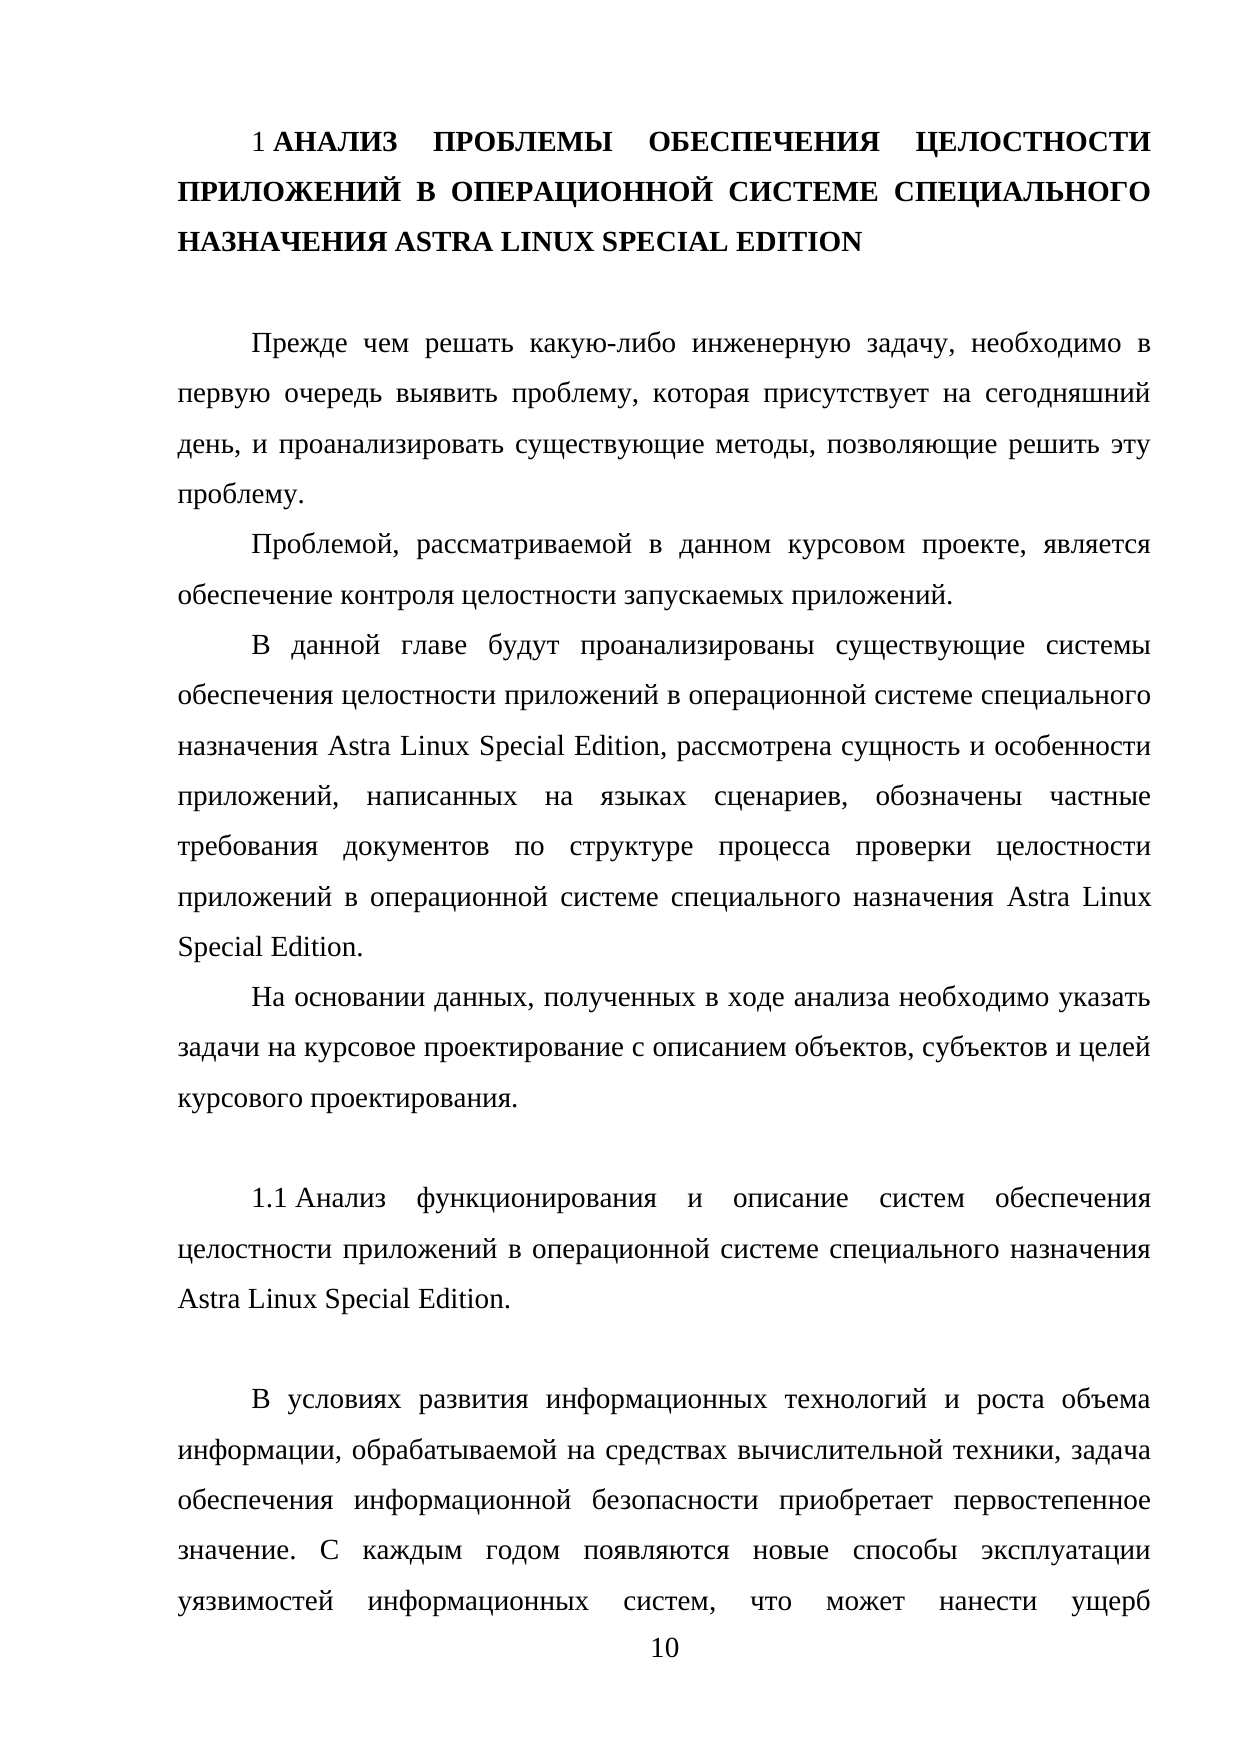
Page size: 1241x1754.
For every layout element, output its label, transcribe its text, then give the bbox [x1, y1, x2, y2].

text На основании данных, полученных в ходе анализа необходимо указать задачи на курсовое проектирование с описанием объектов, субъектов и целей курсового проектирования. [177, 979, 1152, 1113]
text Проблемой, рассматриваемой в данном курсовом проекте, является обеспечение контроля целостности запускаемых приложений. [177, 526, 1152, 610]
text В условиях развития информационных технологий и роста объема информации, обрабатываемой на средствах вычислительной техники, задача обеспечения информационной безопасности приобретает первостепенное значение. С каждым годом появляются новые способы эксплуатации уязвимостей информационных систем, что может нанести ущерб [177, 1381, 1152, 1616]
subtitle Анализ функционирования и описание систем обеспечения целостности приложений в операционной системе специального назначения Astra Linux Special Edition. [177, 1181, 1152, 1315]
text В данной главе будут проанализированы существующие системы обеспечения целостности приложений в операционной системе специального назначения Astra Linux Special Edition, рассмотрена сущность и особенности приложений, написанных на языках сценариев, обозначены частные требования документов по структуре процесса проверки целостности приложений в операционной системе специального назначения Astra Linux Special Edition. [177, 627, 1152, 962]
list АНАЛИЗ ПРОБЛЕМЫ ОБЕСПЕЧЕНИЯ ЦЕЛОСТНОСТИ ПРИЛОЖЕНИЙ В ОПЕРАЦИОННОЙ СИСТЕМЕ СПЕЦИАЛЬНОГО НАЗНАЧЕНИЯ ASTRA LINUX SPECIAL EDITION [177, 124, 1152, 258]
text Прежде чем решать какую-либо инженерную задачу, необходимо в первую очередь выявить проблему, которая присутствует на сегодняшний день, и проанализировать существующие методы, позволяющие решить эту проблему. [177, 325, 1152, 510]
